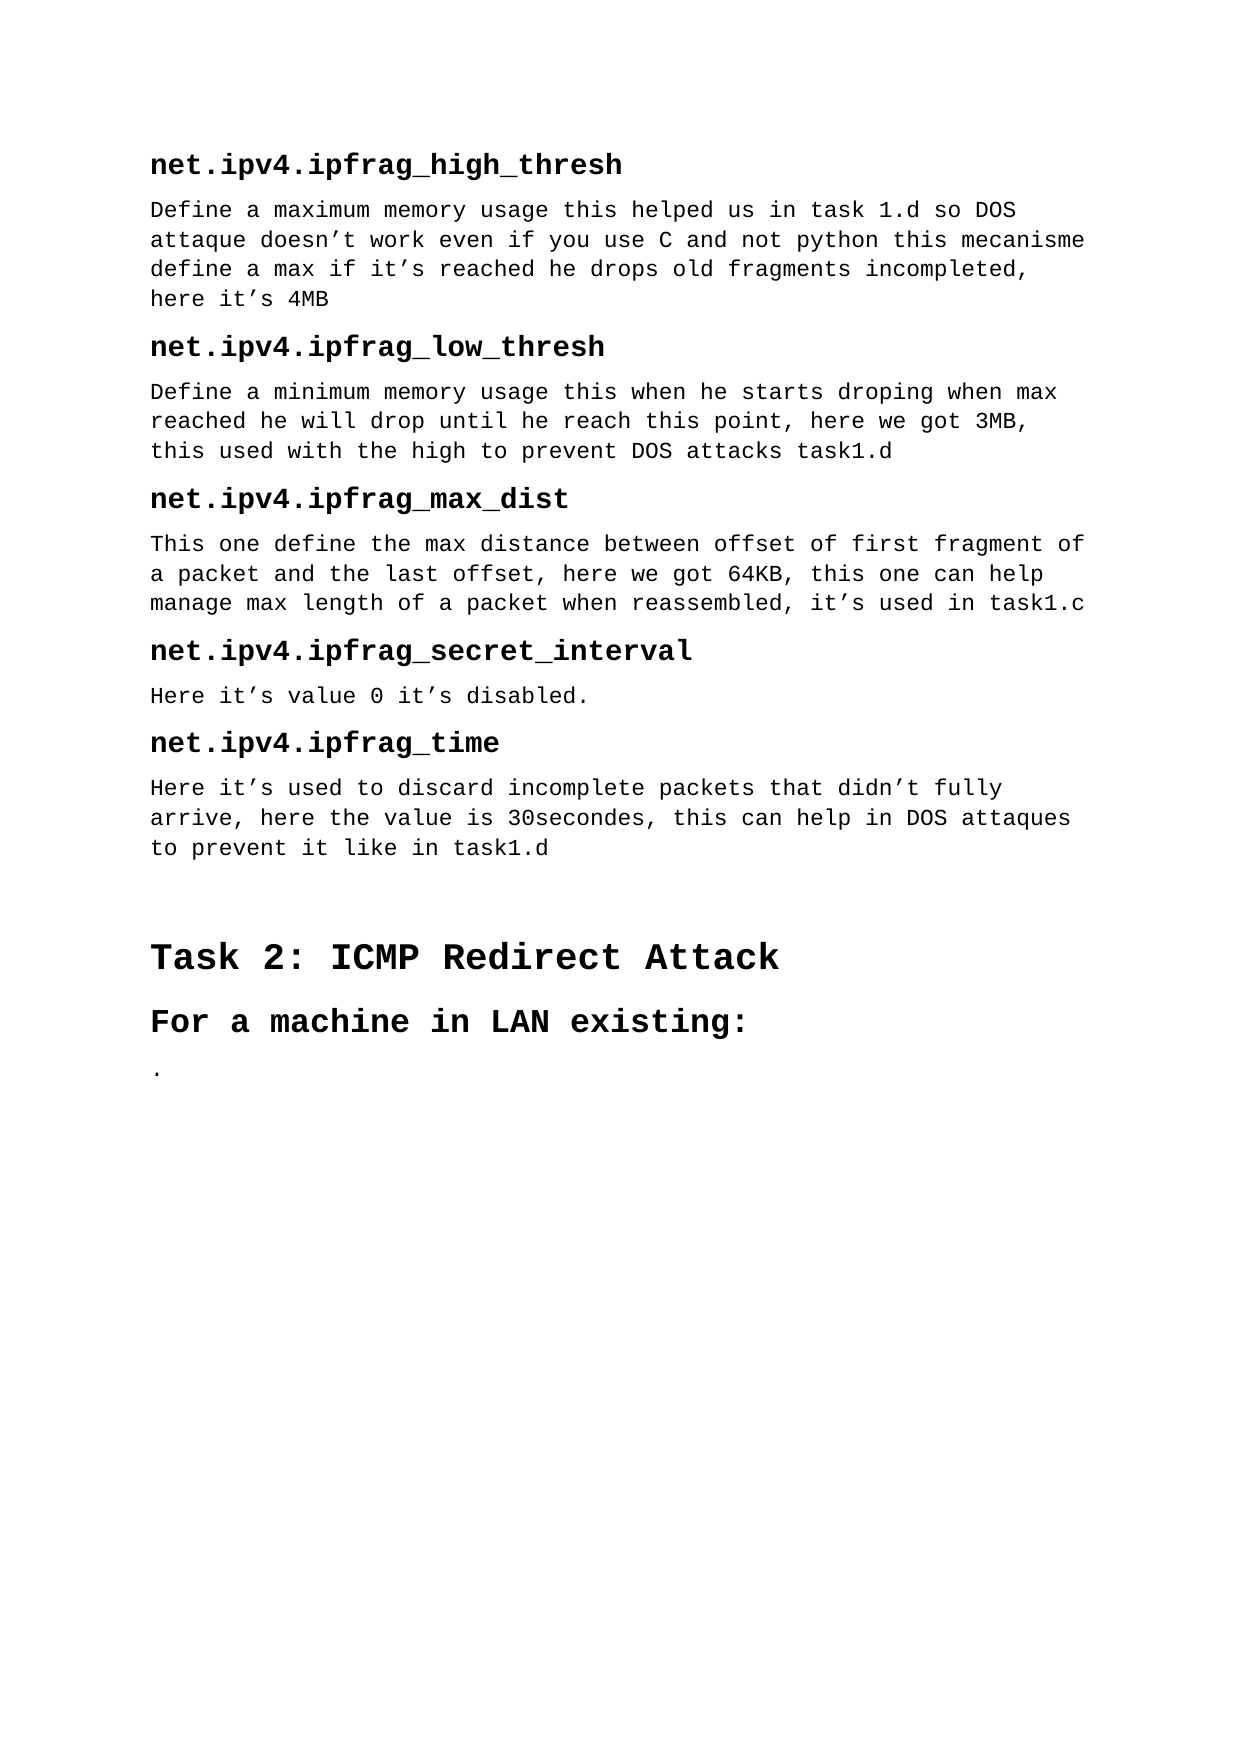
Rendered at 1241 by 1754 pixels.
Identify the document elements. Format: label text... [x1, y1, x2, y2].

subtitle For a machine in LAN existing: [150, 1004, 1090, 1042]
subtitle net.ipv4.ipfrag_secret_interval [150, 636, 1090, 669]
subtitle net.ipv4.ipfrag_max_dist [150, 484, 1090, 517]
text Here it’s value 0 it’s disabled. [150, 684, 1090, 710]
text . [150, 1058, 1090, 1084]
text Here it’s used to discard incomplete packets that didn’t fully arrive, here the value is 30secondes, this can help in DOS attaques to prevent it like in task1.d [150, 777, 1090, 862]
text Define a minimum memory usage this when he starts droping when max reached he will drop until he reach this point, here we got 3MB, this used with the high to prevent DOS attacks task1.d [150, 380, 1090, 466]
subtitle Task 2: ICMP Redirect Attack [150, 938, 1090, 980]
subtitle net.ipv4.ipfrag_high_thresh [150, 150, 1090, 183]
text Define a maximum memory usage this helped us in task 1.d so DOS attaque doesn’t work even if you use C and not python this mecanisme define a max if it’s reached he drops old fragments incompleted, here it’s 4MB [150, 198, 1090, 313]
subtitle net.ipv4.ipfrag_time [150, 728, 1090, 762]
text This one define the max distance between offset of first fragment of a packet and the last offset, here we got 64KB, this one can help manage max length of a packet when reassembled, it’s used in task1.c [150, 532, 1090, 618]
subtitle net.ipv4.ipfrag_low_thresh [150, 332, 1090, 365]
